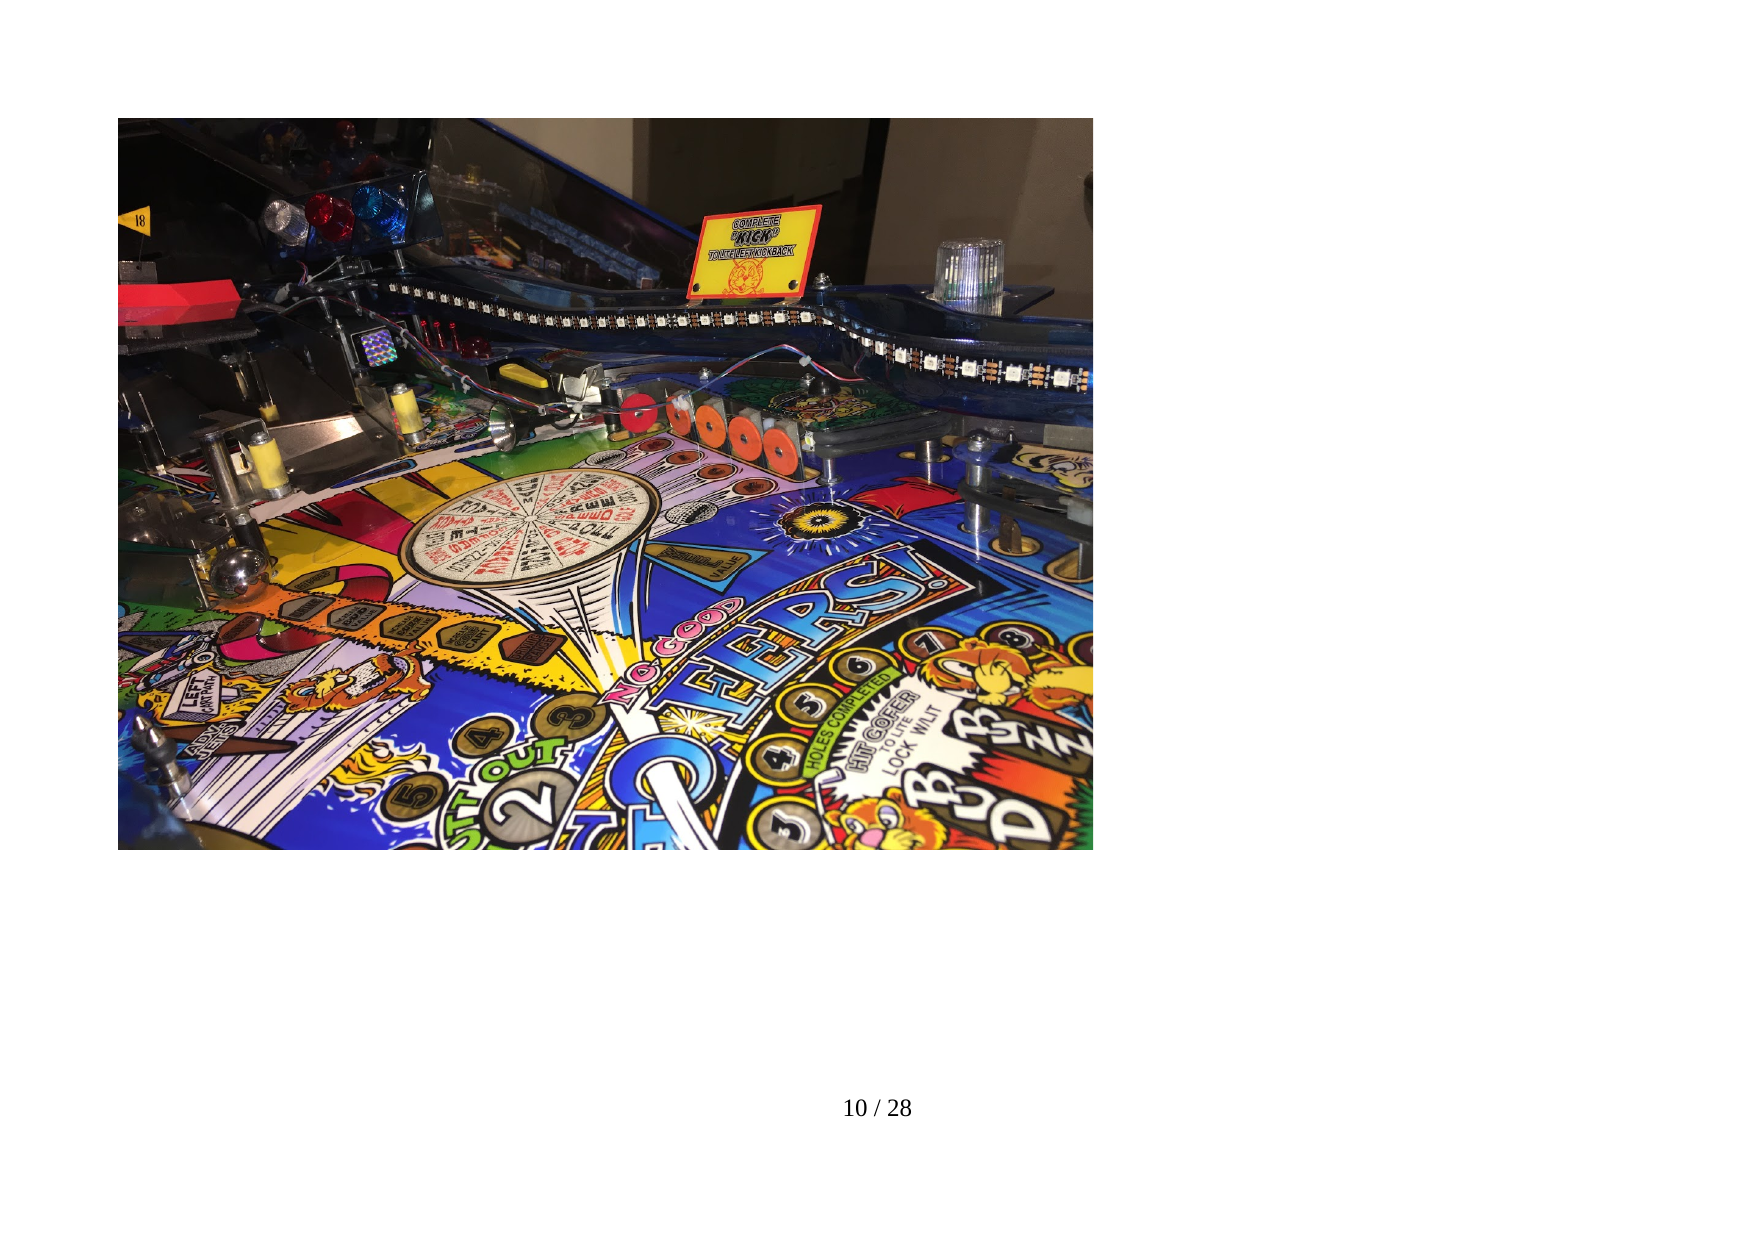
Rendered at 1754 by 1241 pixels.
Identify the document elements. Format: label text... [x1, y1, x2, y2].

text Route for LED wire harness [1094, 118, 1636, 849]
picture [118, 118, 1094, 850]
